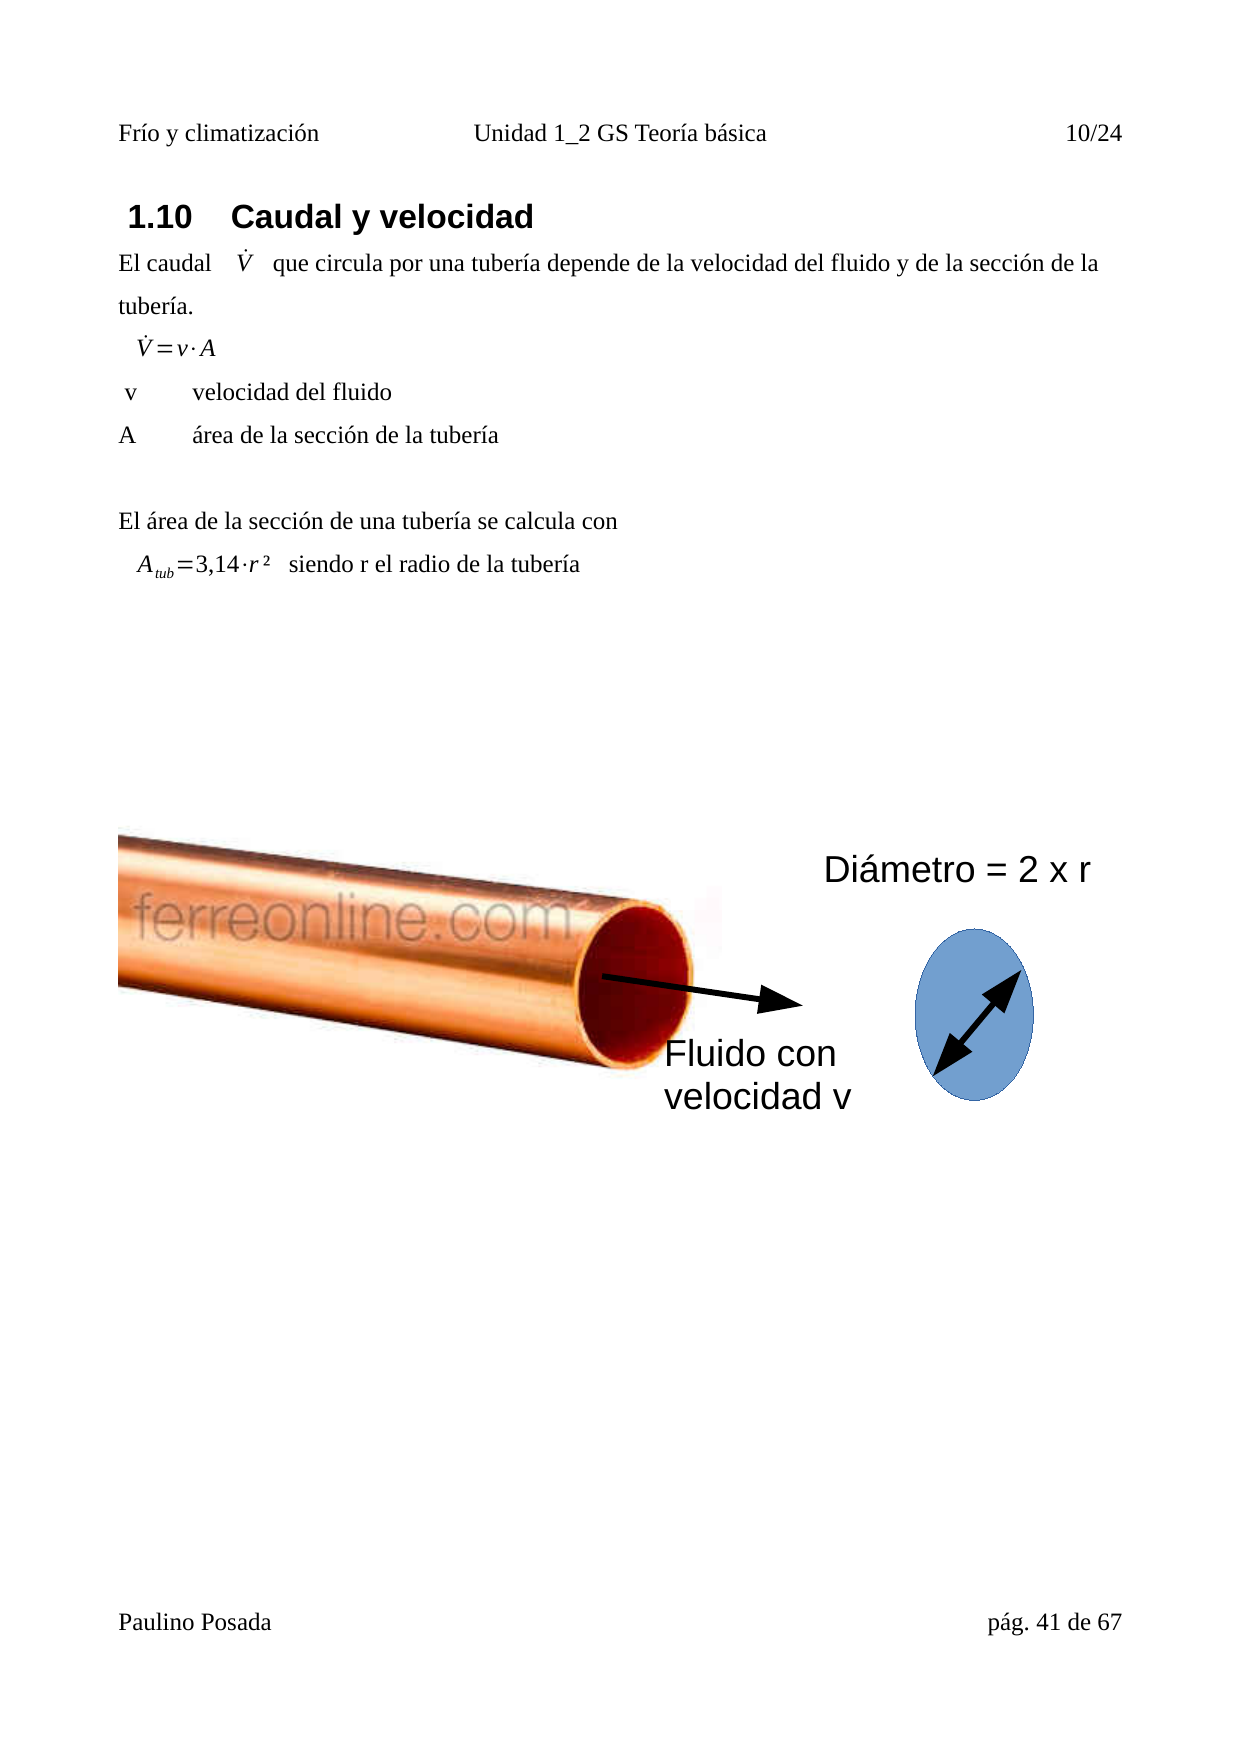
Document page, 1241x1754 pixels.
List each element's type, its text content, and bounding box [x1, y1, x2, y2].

picture [687, 1091, 697, 1096]
text El área de la sección de una tubería se calcula con [118, 506, 1122, 535]
subtitle Caudal y velocidad [118, 197, 1122, 236]
picture [118, 814, 722, 1096]
text siendo r el radio de la tubería [118, 549, 1122, 582]
text A área de la sección de la tubería [118, 420, 1122, 449]
text El caudal que circula por una tubería depende de la velocidad del fluido y de la sección de la tubería. [118, 248, 1122, 320]
text v velocidad del fluido [118, 377, 1122, 406]
